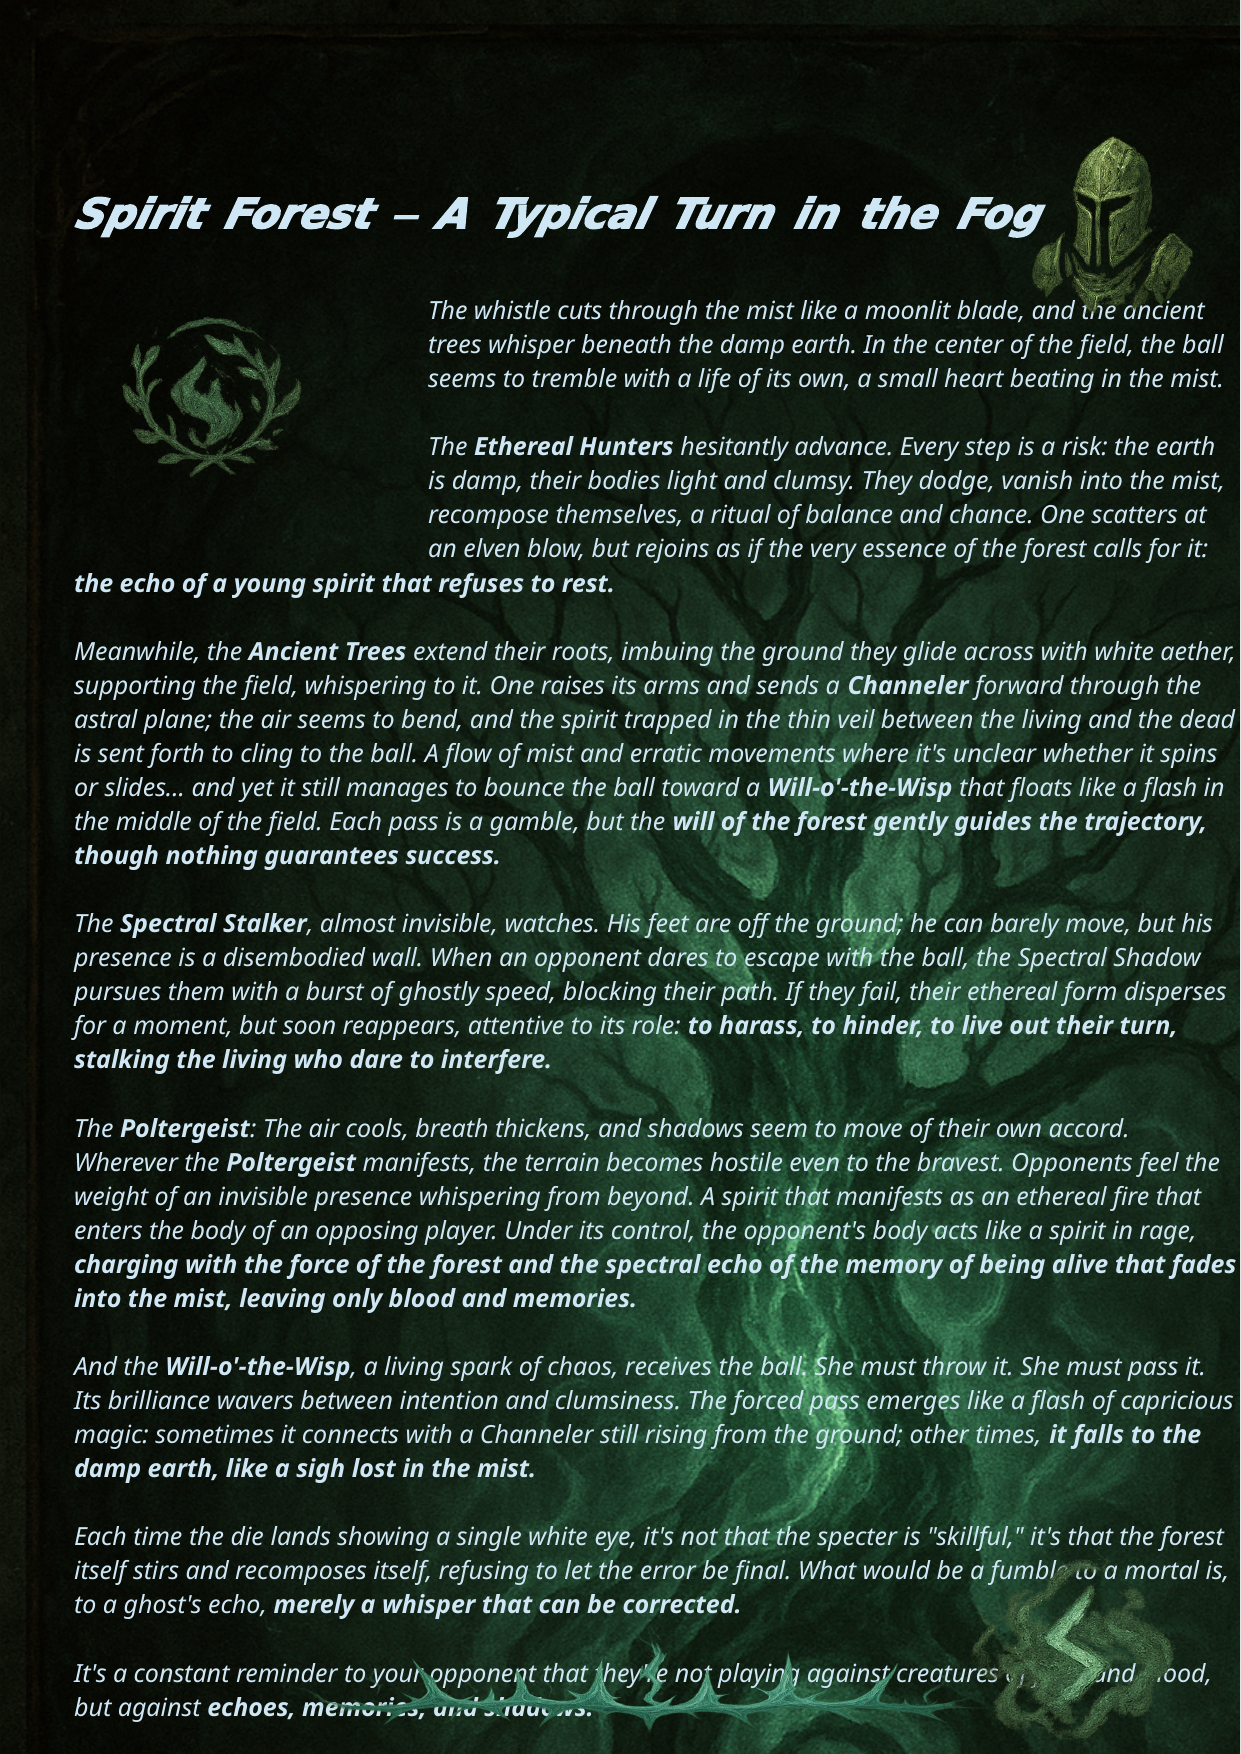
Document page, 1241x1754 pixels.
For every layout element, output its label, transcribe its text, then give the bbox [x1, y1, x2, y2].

subtitle Spirit Forest – A Typical Turn in the Fog [74, 199, 1008, 280]
subtitle Spirit Forest – A Typical Turn in the Fog [1222, 199, 1240, 280]
text The whistle cuts through the mist like a moonlit blade, and the ancient trees whisper beneath the damp earth. In the center of the field, the ball seems to tremble with a life of its own, a small heart beating in the mist. The Ethereal Hunters hesitantly advance. Every step is a risk: the earth is damp, their bodies light and clumsy. They dodge, vanish into the mist, recompose themselves, a ritual of balance and chance. One scatters at an elven blow, but rejoins as if the very essence of the forest calls for it: the echo of a young spirit that refuses to rest. Meanwhile, the Ancient Trees extend their roots, imbuing the ground they glide across with white aether, supporting the field, whispering to it. One raises its arms and sends a Channeler forward through the astral plane; the air seems to bend, and the spirit trapped in the thin veil between the living and the dead is sent forth to cling to the ball. A flow of mist and erratic movements where it's unclear whether it spins or slides... and yet it still manages to bounce the ball toward a Will-o'-the-Wisp that floats like a flash in the middle of the field. Each pass is a gamble, but the will of the forest gently guides the trajectory, though nothing guarantees success. The Spectral Stalker, almost invisible, watches. His feet are off the ground; he can barely move, but his presence is a disembodied wall. When an opponent dares to escape with the ball, the Spectral Shadow pursues them with a burst of ghostly speed, blocking their path. If they fail, their ethereal form disperses for a moment, but soon reappears, attentive to its role: to harass, to hinder, to live out their turn, stalking the living who dare to interfere. The Poltergeist: The air cools, breath thickens, and shadows seem to move of their own accord. Wherever the Poltergeist manifests, the terrain becomes hostile even to the bravest. Opponents feel the weight of an invisible presence whispering from beyond. A spirit that manifests as an ethereal fire that enters the body of an opposing player. Under its control, the opponent's body acts like a spirit in rage, charging with the force of the forest and the spectral echo of the memory of being alive that fades into the mist, leaving only blood and memories. And the Will-o'-the-Wisp, a living spark of chaos, receives the ball. She must throw it. She must pass it. Its brilliance wavers between intention and clumsiness. The forced pass emerges like a flash of capricious magic: sometimes it connects with a Channeler still rising from the ground; other times, it falls to the damp earth, like a sigh lost in the mist. Each time the die lands showing a single white eye, it's not that the specter is "skillful," it's that the forest itself stirs and recomposes itself, refusing to let the error be final. What would be a fumble to a mortal is, to a ghost's echo, merely a whisper that can be corrected. It's a constant reminder to your opponent that they're not playing against creatures of flesh and blood, but against echoes, memories, and shadows. [74, 293, 1240, 1723]
picture [0, 0, 1241, 1754]
